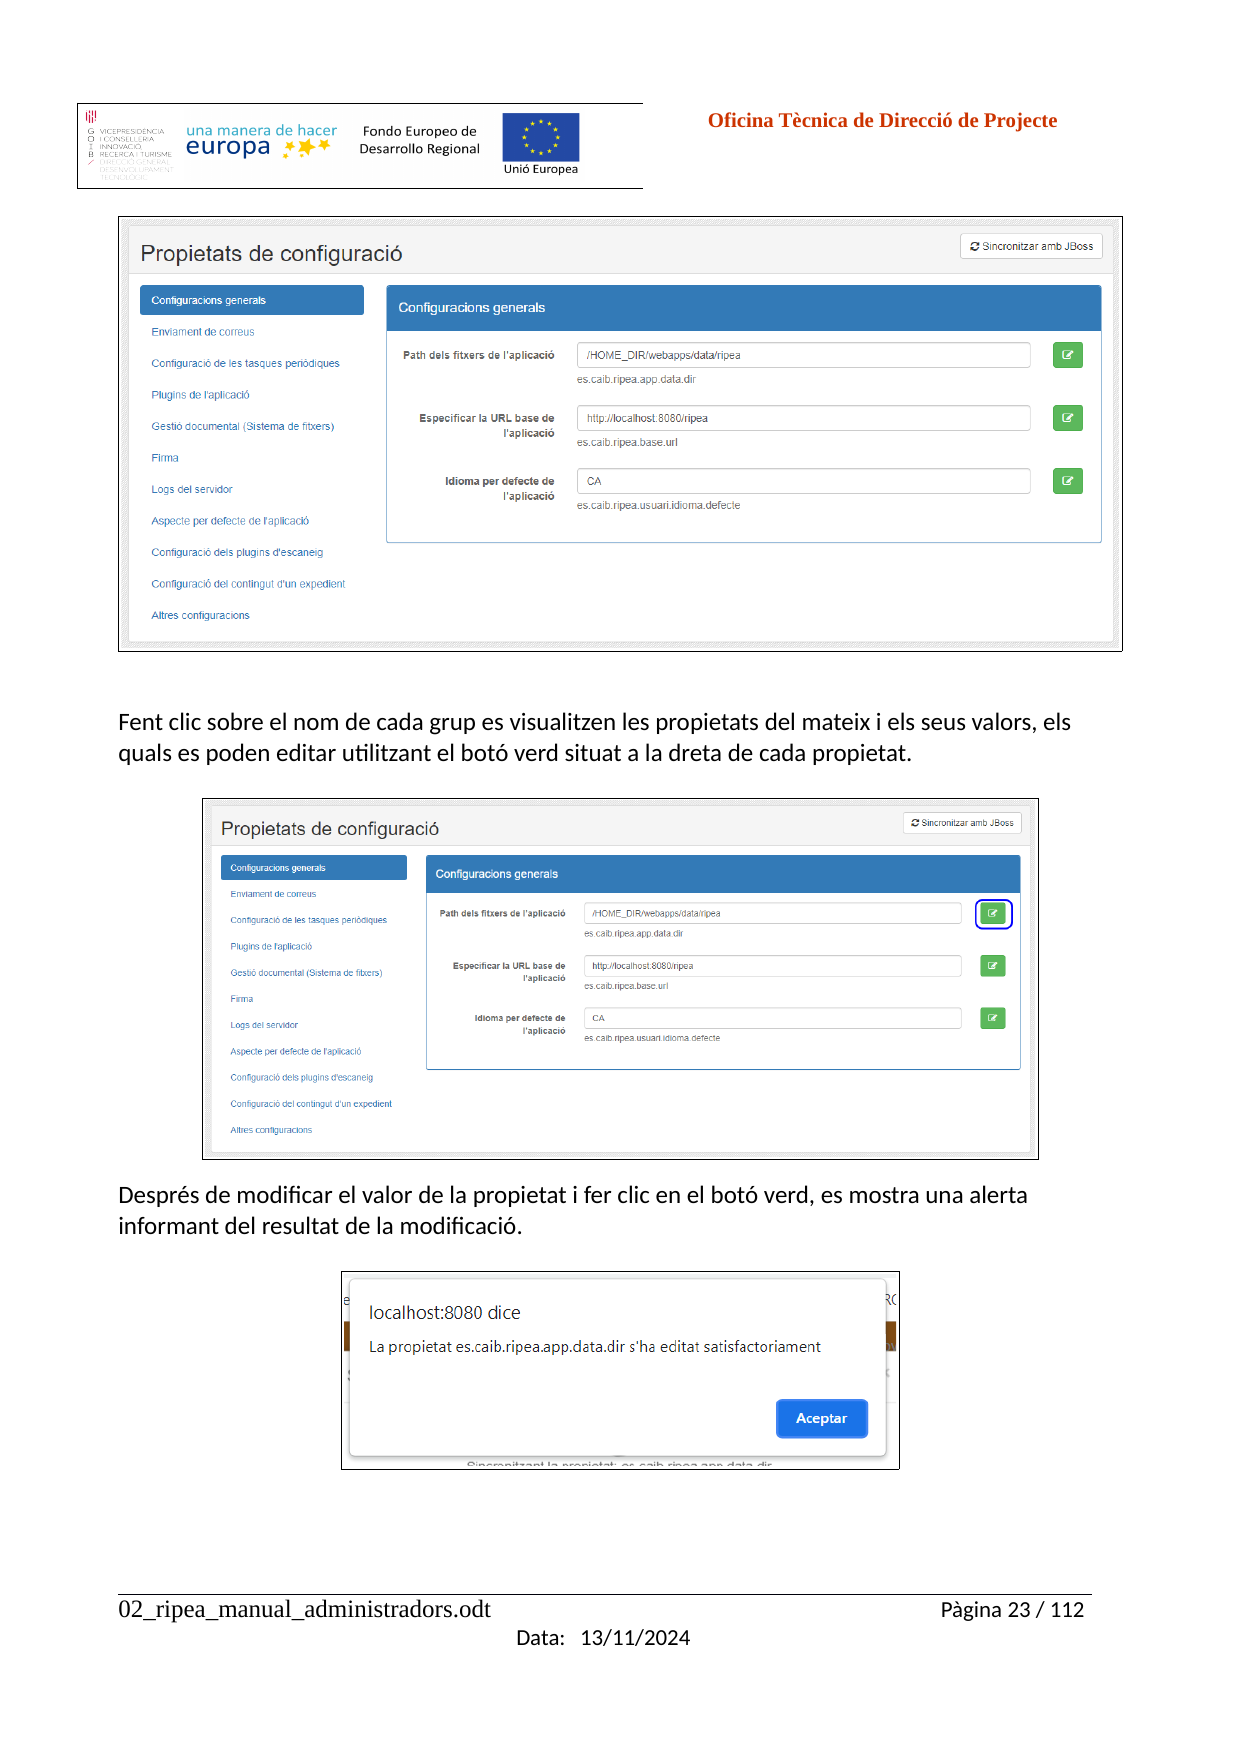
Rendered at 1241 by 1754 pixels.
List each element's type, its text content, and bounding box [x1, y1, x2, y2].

text Fent clic sobre el nom de cada grup es visualitzen les propietats del mateix i els seus valors, els quals es poden editar utilitzant el botó verd situat a la dreta de cada propietat. [118, 706, 1122, 767]
picture [121, 219, 1119, 648]
picture [205, 800, 1036, 1157]
picture [344, 1274, 897, 1466]
picture [184, 108, 585, 182]
picture [82, 108, 178, 182]
text Després de modificar el valor de la propietat i fer clic en el botó verd, es mostra una alerta informant del resultat de la modificació. [118, 1179, 1122, 1241]
